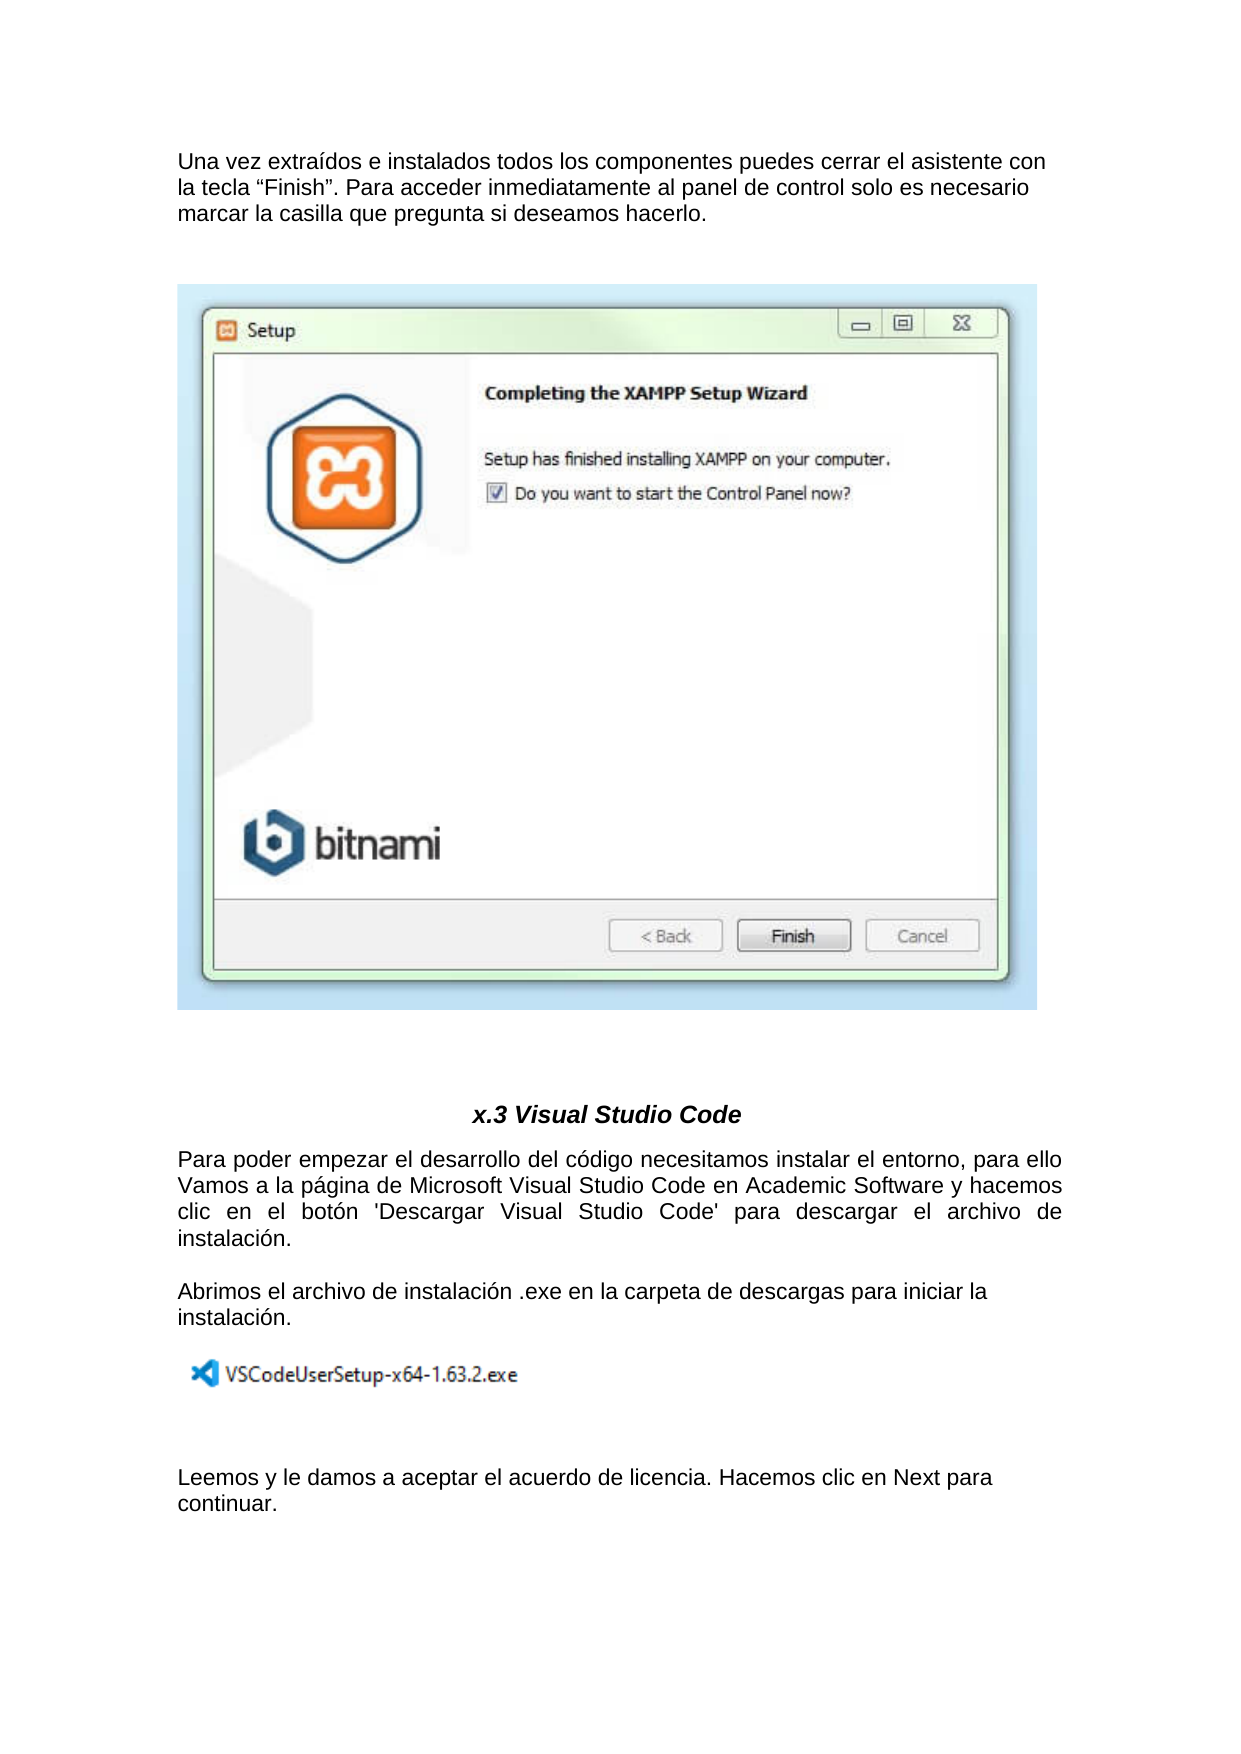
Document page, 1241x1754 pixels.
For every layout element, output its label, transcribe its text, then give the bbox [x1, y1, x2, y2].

text x.3 Visual Studio Code [177, 1100, 1063, 1129]
text Para poder empezar el desarrollo del código necesitamos instalar el entorno, para ello Vamos a la página de Microsoft Visual Studio Code en Academic Software y hacemos clic en el botón 'Descargar Visual Studio Code' para descargar el archivo de instalación. [177, 1146, 1063, 1251]
text Una vez extraídos e instalados todos los componentes puedes cerrar el asistente con la tecla “Finish”. Para acceder inmediatamente al panel de control solo es necesario marcar la casilla que pregunta si deseamos hacerlo. [177, 148, 1063, 227]
text Leemos y le damos a aceptar el acuerdo de licencia. Hacemos clic en Next para continuar. [177, 1463, 1063, 1516]
text Abrimos el archivo de instalación .exe en la carpeta de descargas para iniciar la instalación. [177, 1278, 1063, 1331]
